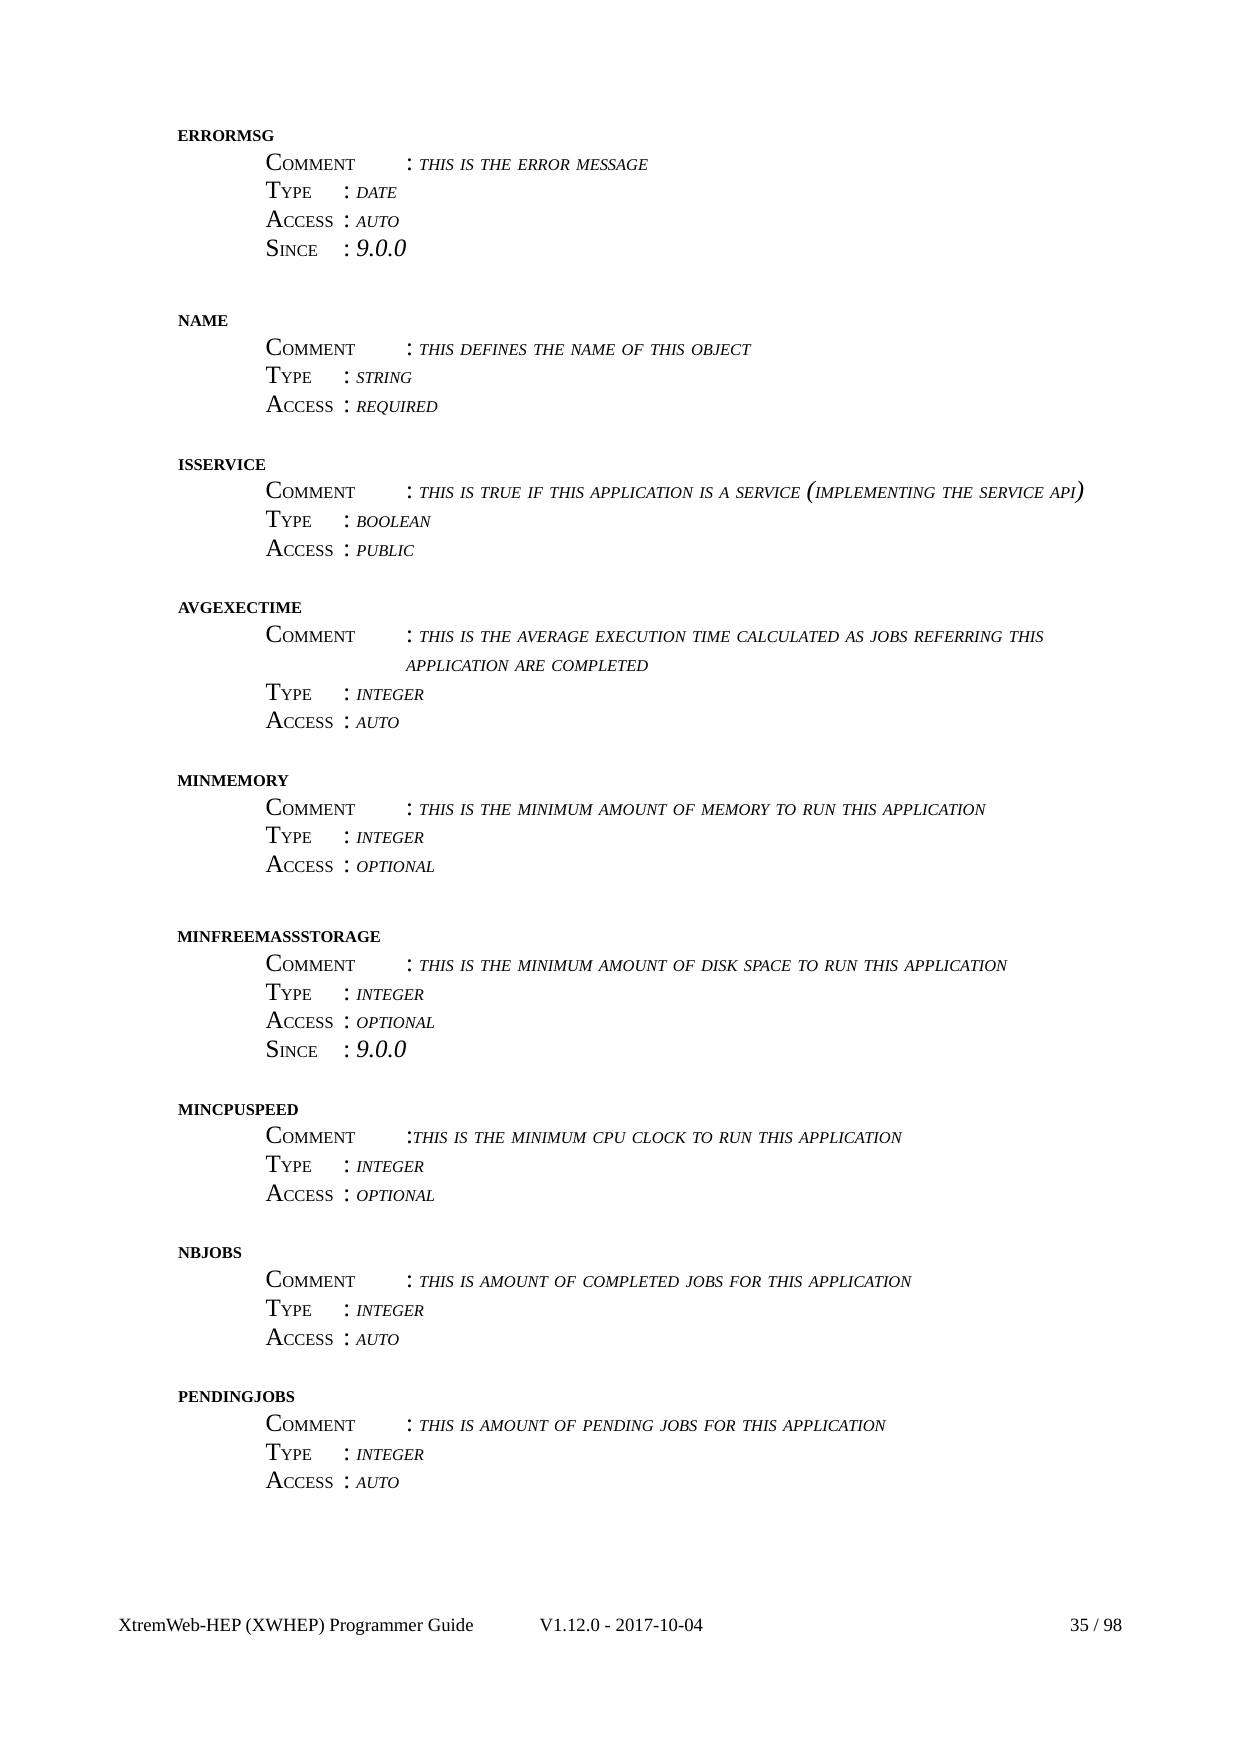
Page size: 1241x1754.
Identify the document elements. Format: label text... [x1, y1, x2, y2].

text Access : optional [265, 1006, 1122, 1034]
text Type : date [265, 176, 1122, 204]
text isservice [178, 447, 1122, 476]
text Type : integer [265, 677, 1122, 706]
text Access : auto [265, 204, 1122, 233]
text minmemory [177, 763, 1122, 792]
text name [178, 303, 1122, 332]
text Comment : this defines the name of this object [265, 332, 1122, 361]
text avgexectime [178, 591, 1122, 619]
text Type : string [265, 361, 1122, 389]
text Type : integer [265, 1293, 1122, 1322]
text Comment : this is the error message [265, 147, 1122, 176]
text Since : 9.0.0 [265, 1034, 1122, 1063]
text Type : integer [265, 1149, 1122, 1178]
text Access : required [265, 389, 1122, 418]
text Comment : this is the average execution time calculated as jobs referring this application are completed [265, 619, 1122, 677]
text Since : 9.0.0 [265, 233, 1122, 262]
text Comment : this is amount of pending jobs for this application [265, 1408, 1122, 1437]
text Comment :this is the minimum cpu clock to run this application [265, 1121, 1122, 1149]
text Comment : this is amount of completed jobs for this application [265, 1264, 1122, 1293]
text mincpuspeed [178, 1092, 1122, 1121]
text nbjobs [178, 1236, 1122, 1264]
text errormsg [177, 118, 1122, 147]
text Type : integer [265, 1437, 1122, 1466]
text Comment : this is true if this application is a service (implementing the service api) [265, 476, 1122, 504]
text Access : auto [265, 1322, 1122, 1351]
text Type : boolean [265, 504, 1122, 533]
text Access : auto [265, 1466, 1122, 1494]
text Type : integer [265, 977, 1122, 1006]
text Access : optional [265, 1178, 1122, 1207]
text pendingjobs [178, 1379, 1122, 1408]
text Comment : this is the minimum amount of memory to run this application [265, 792, 1122, 821]
text minfreemassstorage [177, 919, 1122, 948]
text Access : public [265, 533, 1122, 562]
text Type : integer [265, 821, 1122, 849]
text Access : optional [265, 849, 1122, 878]
text Comment : this is the minimum amount of disk space to run this application [265, 948, 1122, 977]
text Access : auto [265, 706, 1122, 734]
